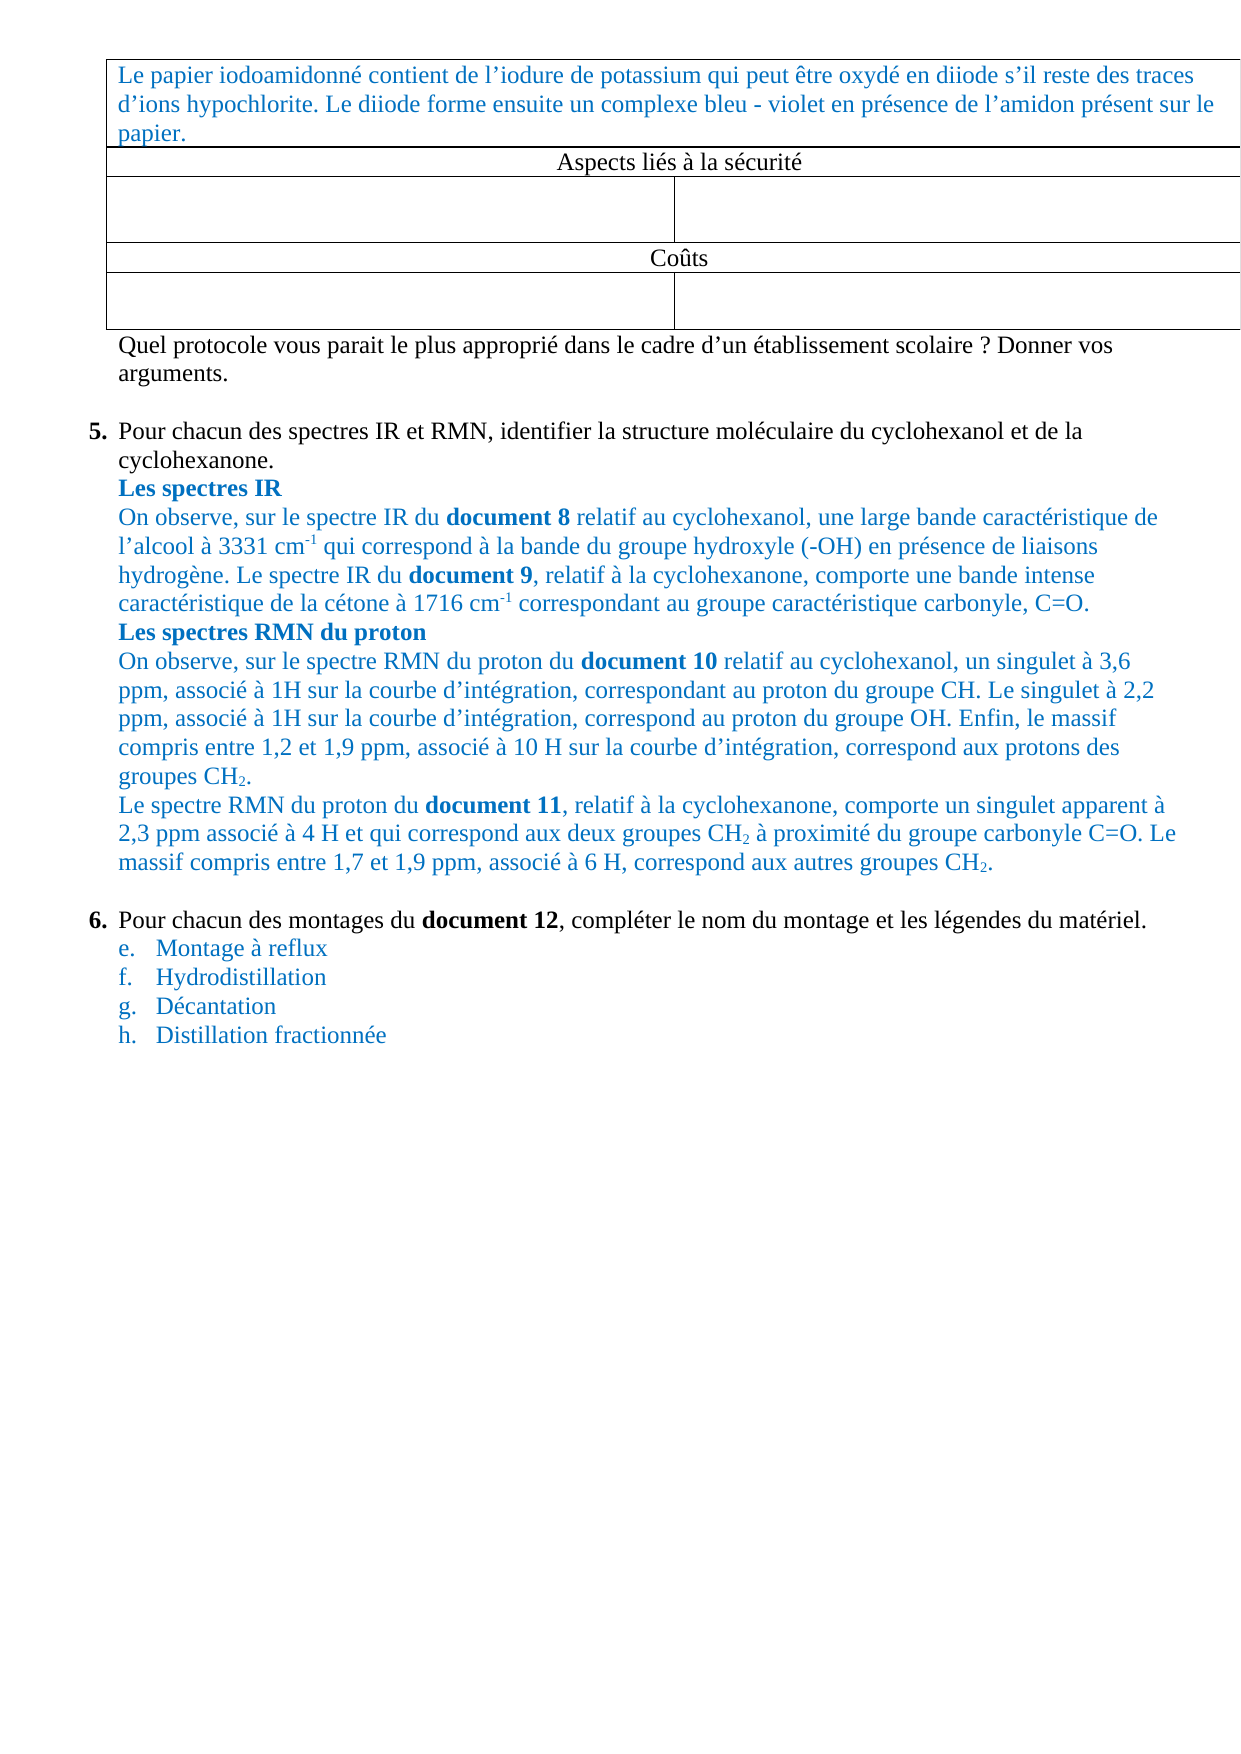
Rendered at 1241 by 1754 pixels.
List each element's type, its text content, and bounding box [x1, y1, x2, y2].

text Les spectres RMN du proton [118, 617, 1181, 646]
table_cell Coûts [107, 243, 1240, 272]
list Pour chacun des montages du document 12, compléter le nom du montage et les légendes du matériel. [88, 905, 1181, 933]
text On observe, sur le spectre RMN du proton du document 10 relatif au cyclohexanol, un singulet à 3,6 ppm, associé à 1H sur la courbe d’intégration, correspondant au proton du groupe CH. Le singulet à 2,2 ppm, associé à 1H sur la courbe d’intégration, correspond au proton du groupe OH. Enfin, le massif compris entre 1,2 et 1,9 ppm, associé à 10 H sur la courbe d’intégration, correspond aux protons des groupes CH2. [118, 646, 1181, 790]
table_cell [675, 273, 1240, 329]
table_cell Aspects liés à la sécurité [107, 148, 1240, 176]
table_cell [107, 273, 674, 329]
table_cell [675, 177, 1240, 242]
list Hydrodistillation [118, 962, 1181, 991]
text On observe, sur le spectre IR du document 8 relatif au cyclohexanol, une large bande caractéristique de l’alcool à 3331 cm-1 qui correspond à la bande du groupe hydroxyle (-OH) en présence de liaisons hydrogène. Le spectre IR du document 9, relatif à la cyclohexanone, comporte une bande intense caractéristique de la cétone à 1716 cm-1 correspondant au groupe caractéristique carbonyle, C=O. [118, 502, 1181, 617]
list Pour chacun des spectres IR et RMN, identifier la structure moléculaire du cyclohexanol et de la cyclohexanone. [88, 416, 1181, 473]
table_cell [107, 177, 674, 242]
list Distillation fractionnée [118, 1020, 1181, 1048]
text Les spectres IR [118, 473, 1181, 502]
text Quel protocole vous parait le plus approprié dans le cadre d’un établissement scolaire ? Donner vos arguments. [118, 330, 1181, 387]
text Le spectre RMN du proton du document 11, relatif à la cyclohexanone, comporte un singulet apparent à 2,3 ppm associé à 4 H et qui correspond aux deux groupes CH2 à proximité du groupe carbonyle C=O. Le massif compris entre 1,7 et 1,9 ppm, associé à 6 H, correspond aux autres groupes CH2. [118, 790, 1181, 876]
table_cell Le papier iodoamidonné contient de l’iodure de potassium qui peut être oxydé en diiode s’il reste des traces d’ions hypochlorite. Le diiode forme ensuite un complexe bleu - violet en présence de l’amidon présent sur le papier. [107, 60, 1240, 146]
list Montage à reflux [118, 933, 1181, 962]
list Décantation [118, 991, 1181, 1020]
